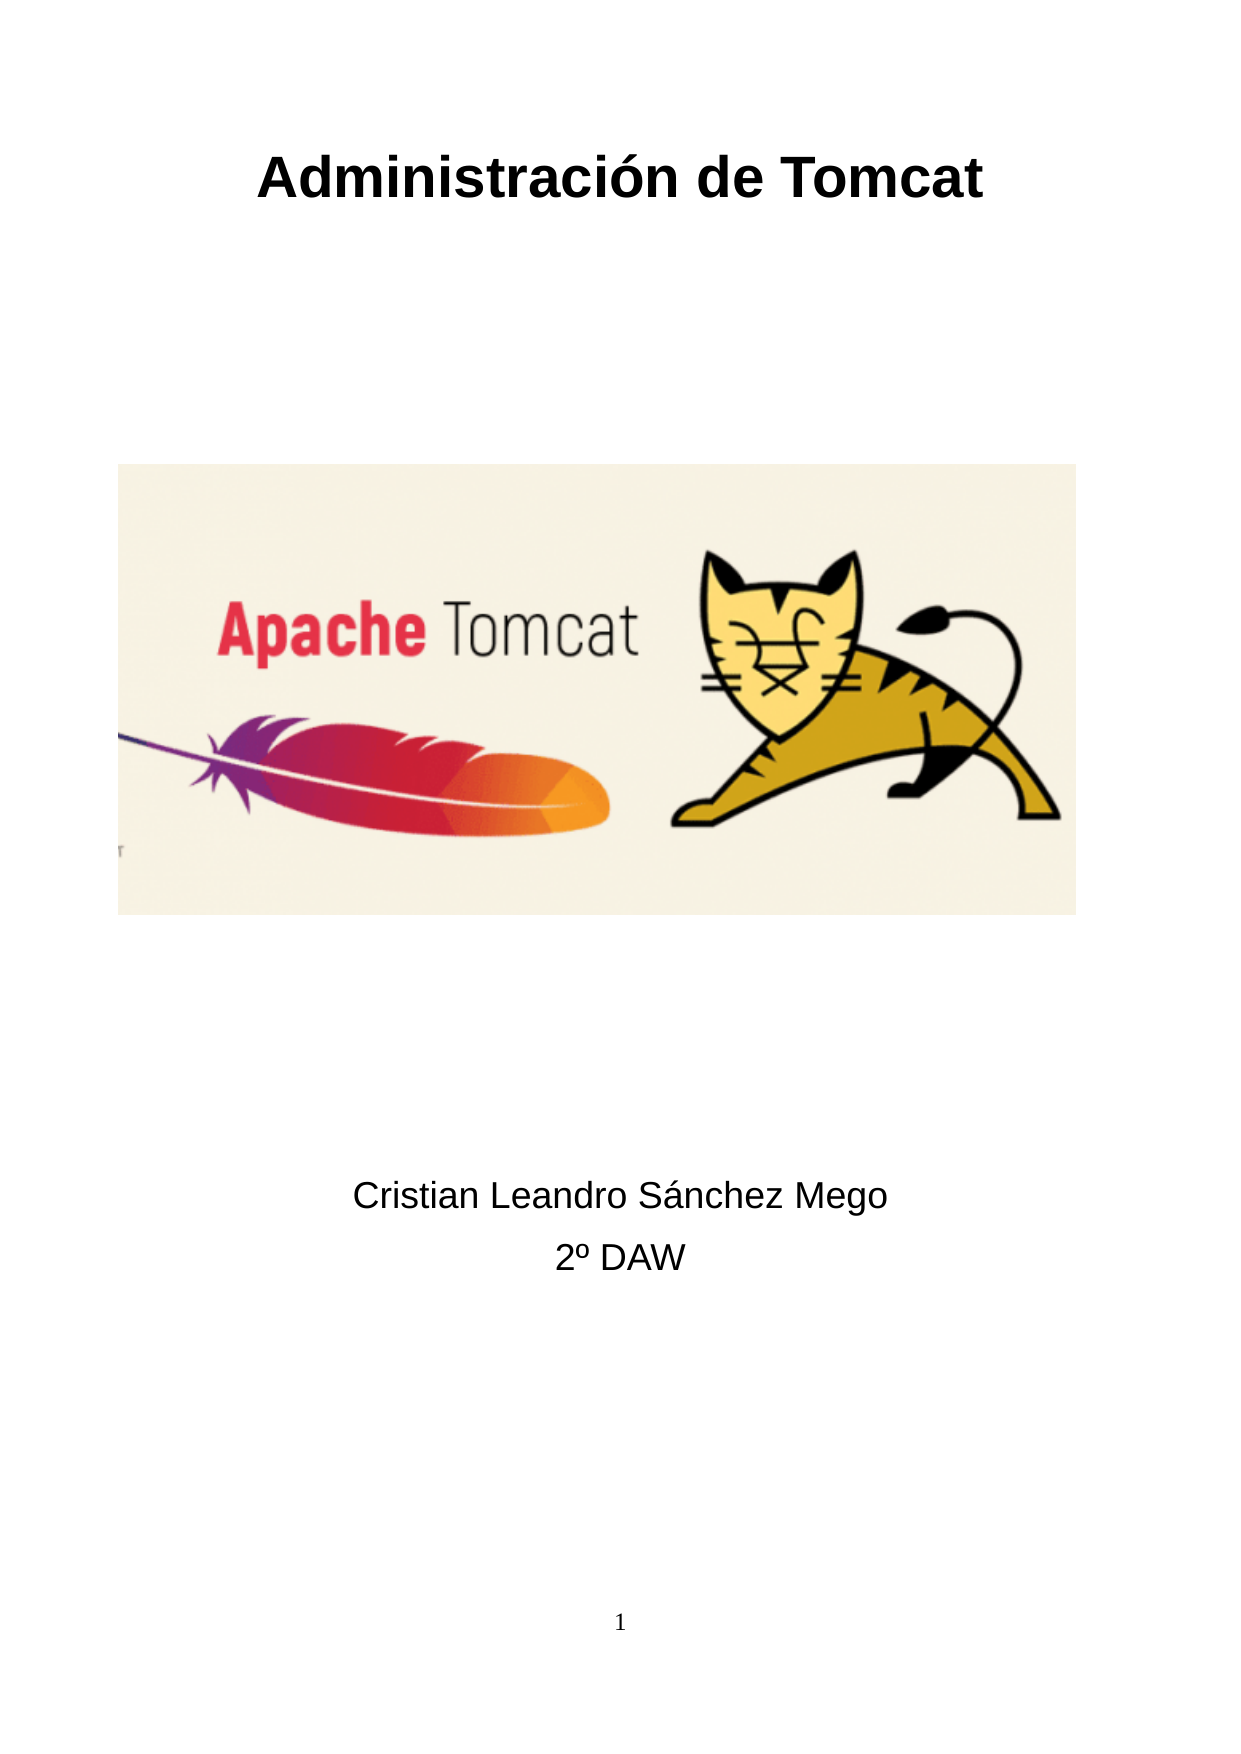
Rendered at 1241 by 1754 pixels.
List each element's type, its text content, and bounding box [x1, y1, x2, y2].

subtitle Cristian Leandro Sánchez Mego [118, 1173, 1122, 1216]
picture [118, 464, 1076, 915]
title Administración de Tomcat [118, 143, 1122, 210]
subtitle 2º DAW [118, 1235, 1122, 1278]
